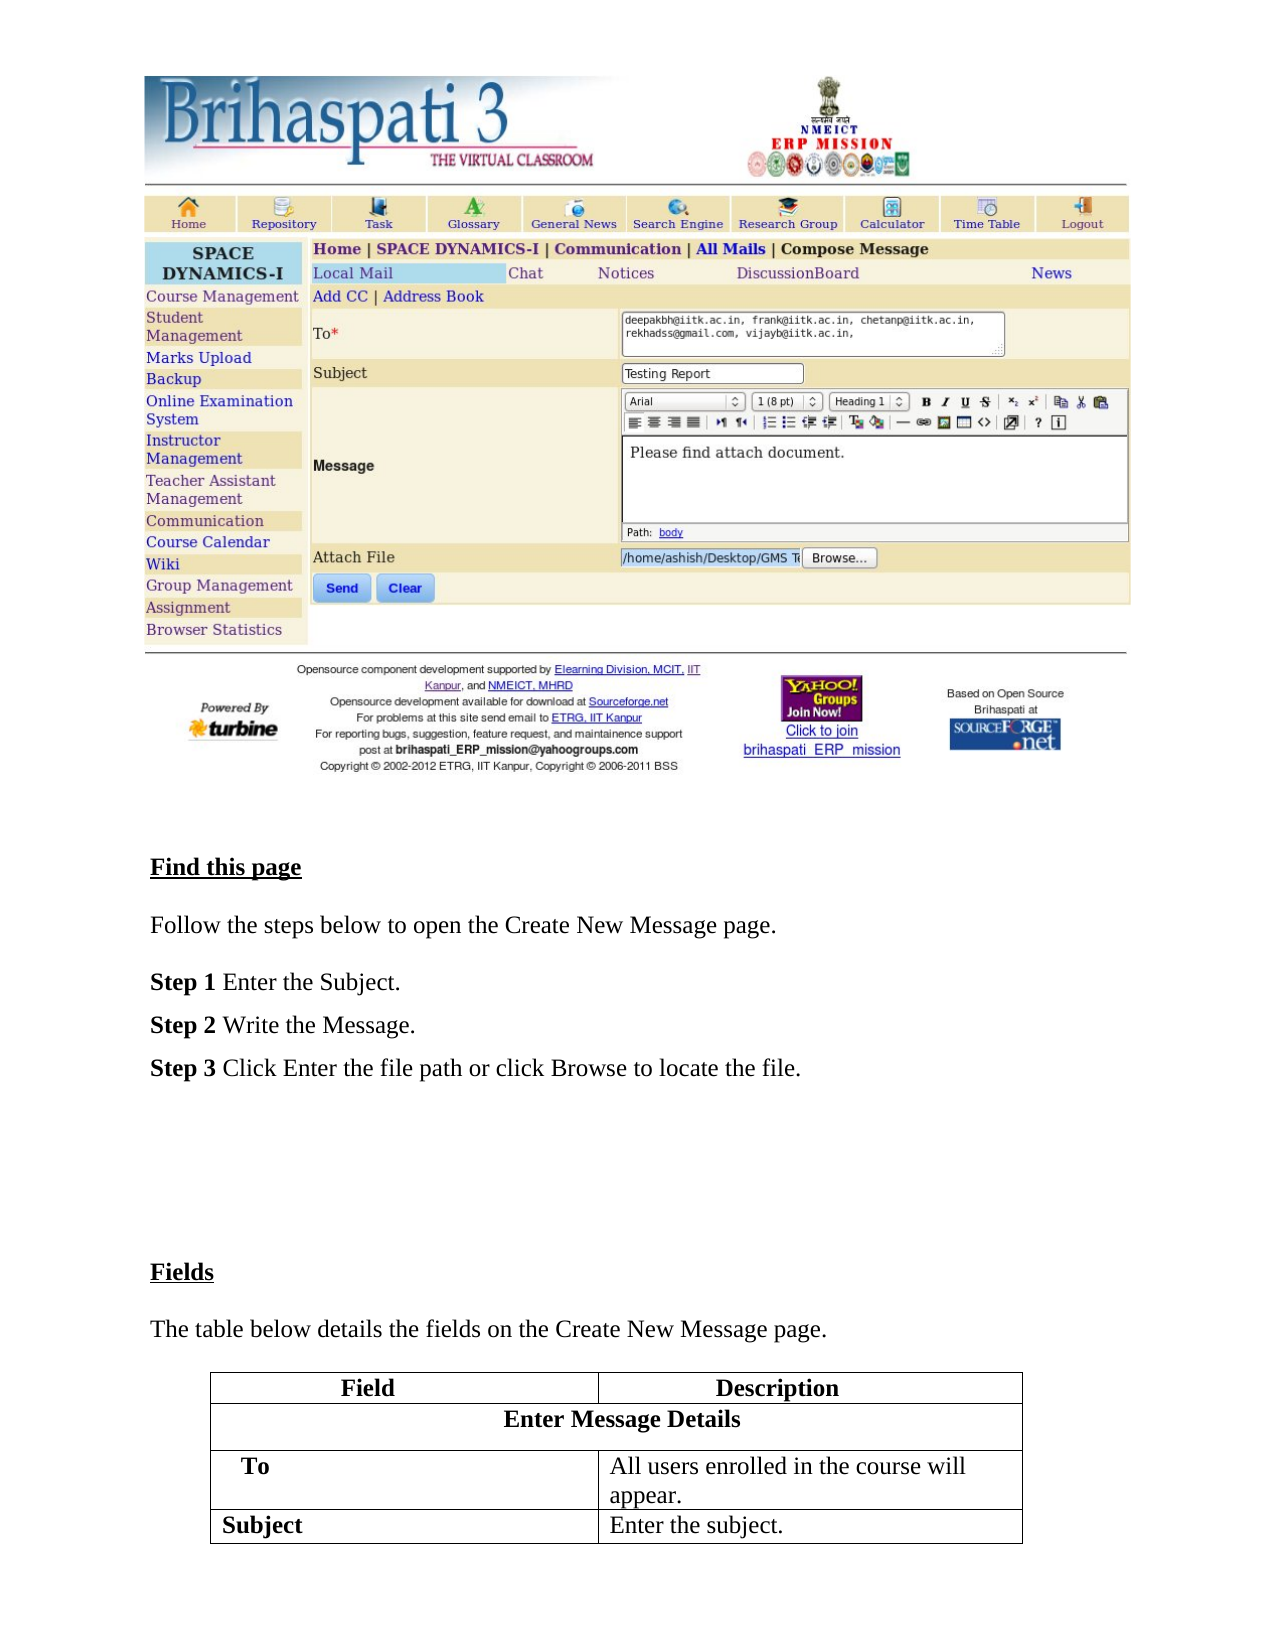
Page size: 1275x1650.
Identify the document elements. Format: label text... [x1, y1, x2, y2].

text Fields [150, 1257, 1125, 1286]
table_cell To [211, 1451, 598, 1509]
text Step 2 Write the Message. [150, 1010, 1125, 1039]
table_cell Enter the subject. [599, 1510, 1022, 1543]
text The table below details the fields on the Create New Message page. [150, 1314, 1136, 1343]
table_header Field [211, 1373, 598, 1403]
text Step 1 Enter the Subject. [150, 967, 1125, 996]
table_header Description [599, 1373, 1022, 1403]
text Step 3 Click Enter the file path or click Browse to locate the file. [150, 1053, 1136, 1082]
table_cell Subject [211, 1510, 598, 1543]
table_cell Enter Message Details [211, 1404, 1022, 1450]
text Follow the steps below to open the Create New Message page. [150, 910, 1125, 938]
table_cell All users enrolled in the course will appear. [599, 1451, 1022, 1509]
picture [144, 75, 1131, 790]
text Find this page [150, 852, 1125, 881]
